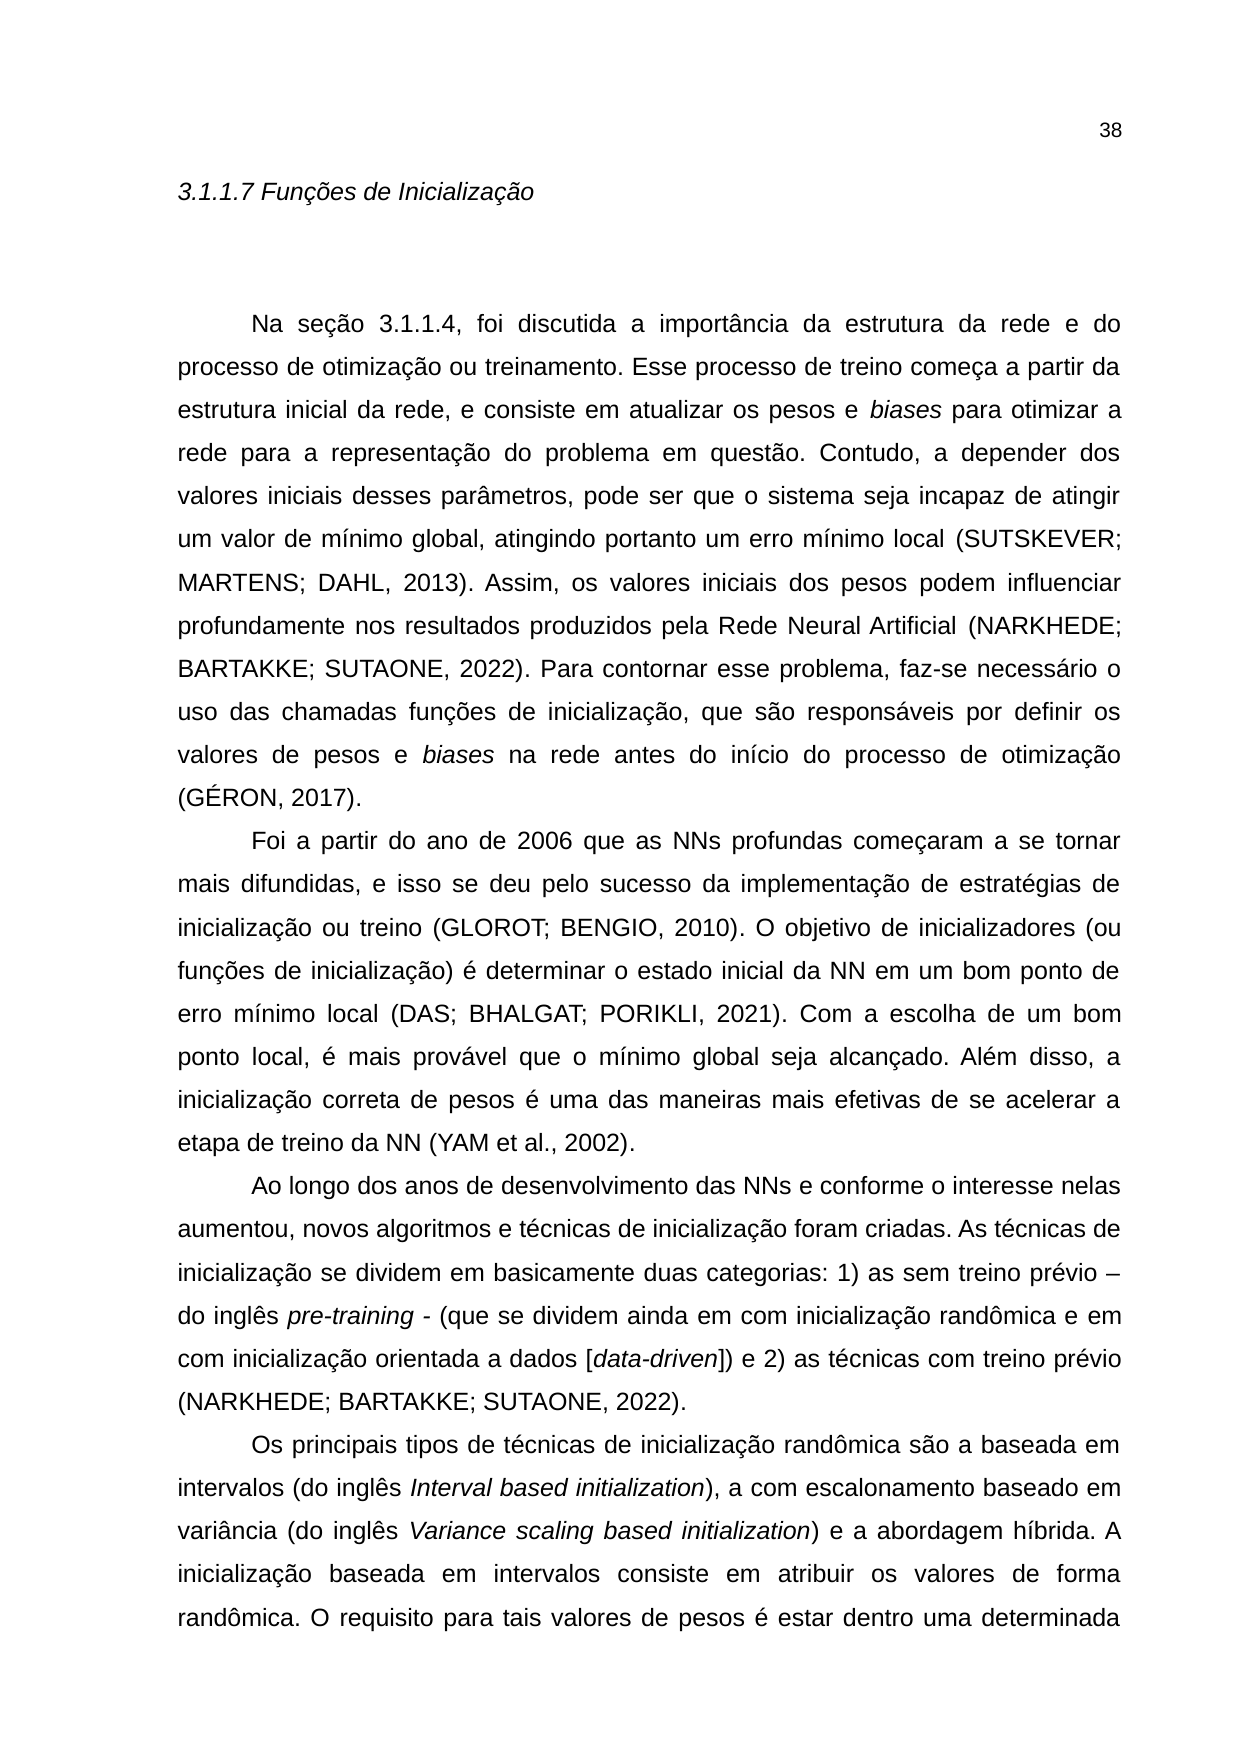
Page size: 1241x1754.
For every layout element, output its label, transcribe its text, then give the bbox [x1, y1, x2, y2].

text Ao longo dos anos de desenvolvimento das NNs e conforme o interesse nelas aumentou, novos algoritmos e técnicas de inicialização foram criadas. As técnicas de inicialização se dividem em basicamente duas categorias: 1) as sem treino prévio – do inglês pre-training - (que se dividem ainda em com inicialização randômica e em com inicialização orientada a dados [data-driven]) e 2) as técnicas com treino prévio (NARKHEDE; BARTAKKE; SUTAONE, 2022). [177, 1171, 1122, 1416]
subtitle Funções de Inicialização [177, 177, 1122, 206]
text Foi a partir do ano de 2006 que as NNs profundas começaram a se tornar mais difundidas, e isso se deu pelo sucesso da implementação de estratégias de inicialização ou treino (GLOROT; BENGIO, 2010). O objetivo de inicializadores (ou funções de inicialização) é determinar o estado inicial da NN em um bom ponto de erro mínimo local (DAS; BHALGAT; PORIKLI, 2021). Com a escolha de um bom ponto local, é mais provável que o mínimo global seja alcançado. Além disso, a inicialização correta de pesos é uma das maneiras mais efetivas de se acelerar a etapa de treino da NN (YAM et al., 2002). [177, 826, 1122, 1157]
text Na seção 3.1.1.4, foi discutida a importância da estrutura da rede e do processo de otimização ou treinamento. Esse processo de treino começa a partir da estrutura inicial da rede, e consiste em atualizar os pesos e biases para otimizar a rede para a representação do problema em questão. Contudo, a depender dos valores iniciais desses parâmetros, pode ser que o sistema seja incapaz de atingir um valor de mínimo global, atingindo portanto um erro mínimo local (SUTSKEVER; MARTENS; DAHL, 2013). Assim, os valores iniciais dos pesos podem influenciar profundamente nos resultados produzidos pela Rede Neural Artificial (NARKHEDE; BARTAKKE; SUTAONE, 2022). Para contornar esse problema, faz-se necessário o uso das chamadas funções de inicialização, que são responsáveis por definir os valores de pesos e biases na rede antes do início do processo de otimização (GÉRON, 2017). [177, 309, 1122, 812]
text Os principais tipos de técnicas de inicialização randômica são a baseada em intervalos (do inglês Interval based initialization), a com escalonamento baseado em variância (do inglês Variance scaling based initialization) e a abordagem híbrida. A inicialização baseada em intervalos consiste em atribuir os valores de forma randômica. O requisito para tais valores de pesos é estar dentro uma determinada [177, 1430, 1122, 1631]
